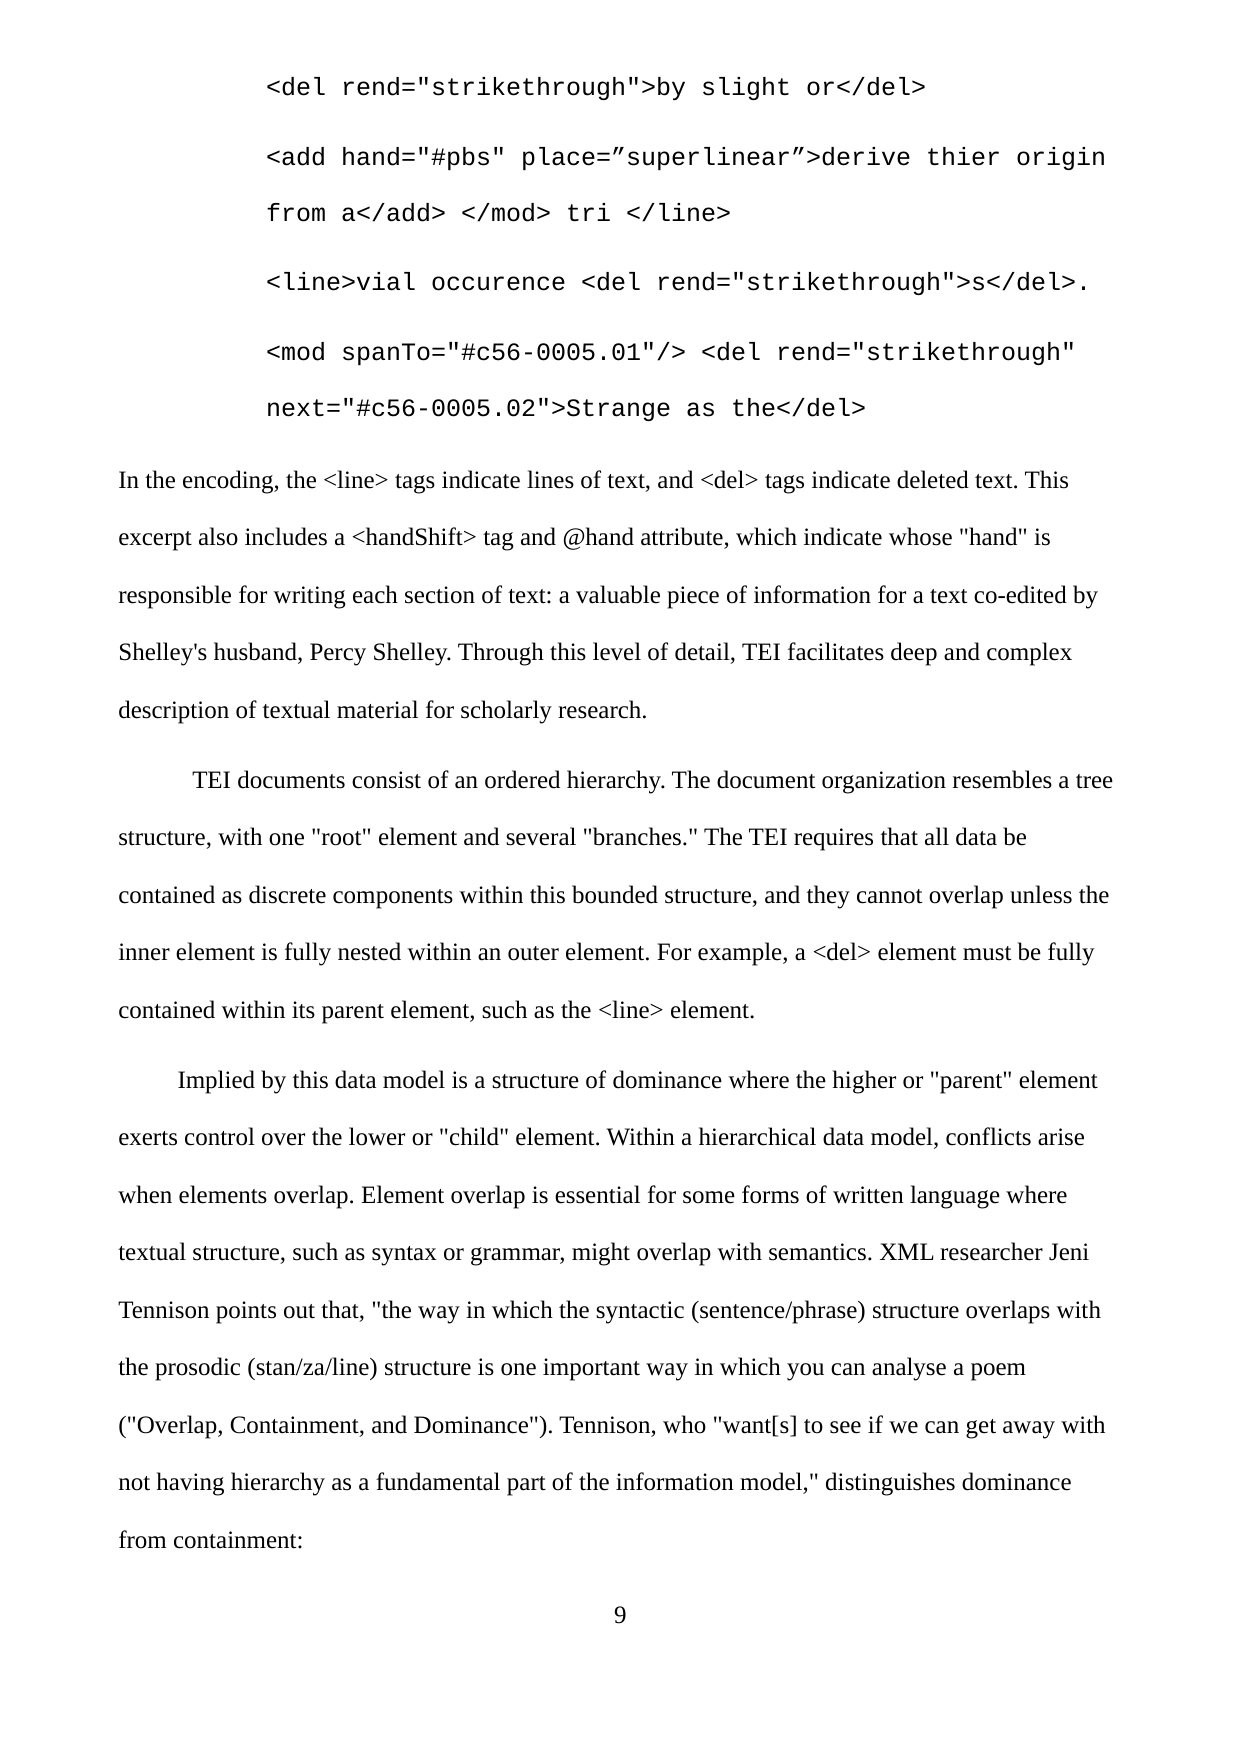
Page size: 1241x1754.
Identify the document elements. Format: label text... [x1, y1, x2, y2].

text In the encoding, the <line> tags indicate lines of text, and <del> tags indicate deleted text. This excerpt also includes a <handShift> tag and @hand attribute, which indicate whose "hand" is responsible for writing each section of text: a valuable piece of information for a text co-edited by Shelley's husband, Percy Shelley. Through this level of detail, TEI facilitates deep and complex description of textual material for scholarly research. [118, 465, 1122, 724]
text <add hand="#pbs" place=”superlinear”>derive thier origin from a</add> </mod> tri </line> [266, 144, 1122, 229]
text <mod spanTo="#c56-0005.01"/> <del rend="strikethrough" next="#c56-0005.02">Strange as the</del> [266, 339, 1122, 424]
text TEI documents consist of an ordered hierarchy. The document organization resembles a tree structure, with one "root" element and several "branches." The TEI requires that all data be contained as discrete components within this bounded structure, and they cannot overlap unless the inner element is fully nested within an outer element. For example, a <del> element must be fully contained within its parent element, such as the <line> element. [118, 765, 1122, 1024]
text <del rend="strikethrough">by slight or</del> [266, 75, 1122, 103]
text <line>vial occurence <del rend="strikethrough">s</del>. [266, 270, 1122, 298]
text Implied by this data model is a structure of dominance where the higher or "parent" element exerts control over the lower or "child" element. Within a hierarchical data model, conflicts arise when elements overlap. Element overlap is essential for some forms of written language where textual structure, such as syntax or grammar, might overlap with semantics. XML researcher Jeni Tennison points out that, "the way in which the syntactic (sentence/phrase) structure overlaps with the prosodic (stan/za/line) structure is one important way in which you can analyse a poem ("Overlap, Containment, and Dominance"). Tennison, who "want[s] to see if we can get away with not having hierarchy as a fundamental part of the information model," distinguishes dominance from containment: [118, 1065, 1122, 1554]
